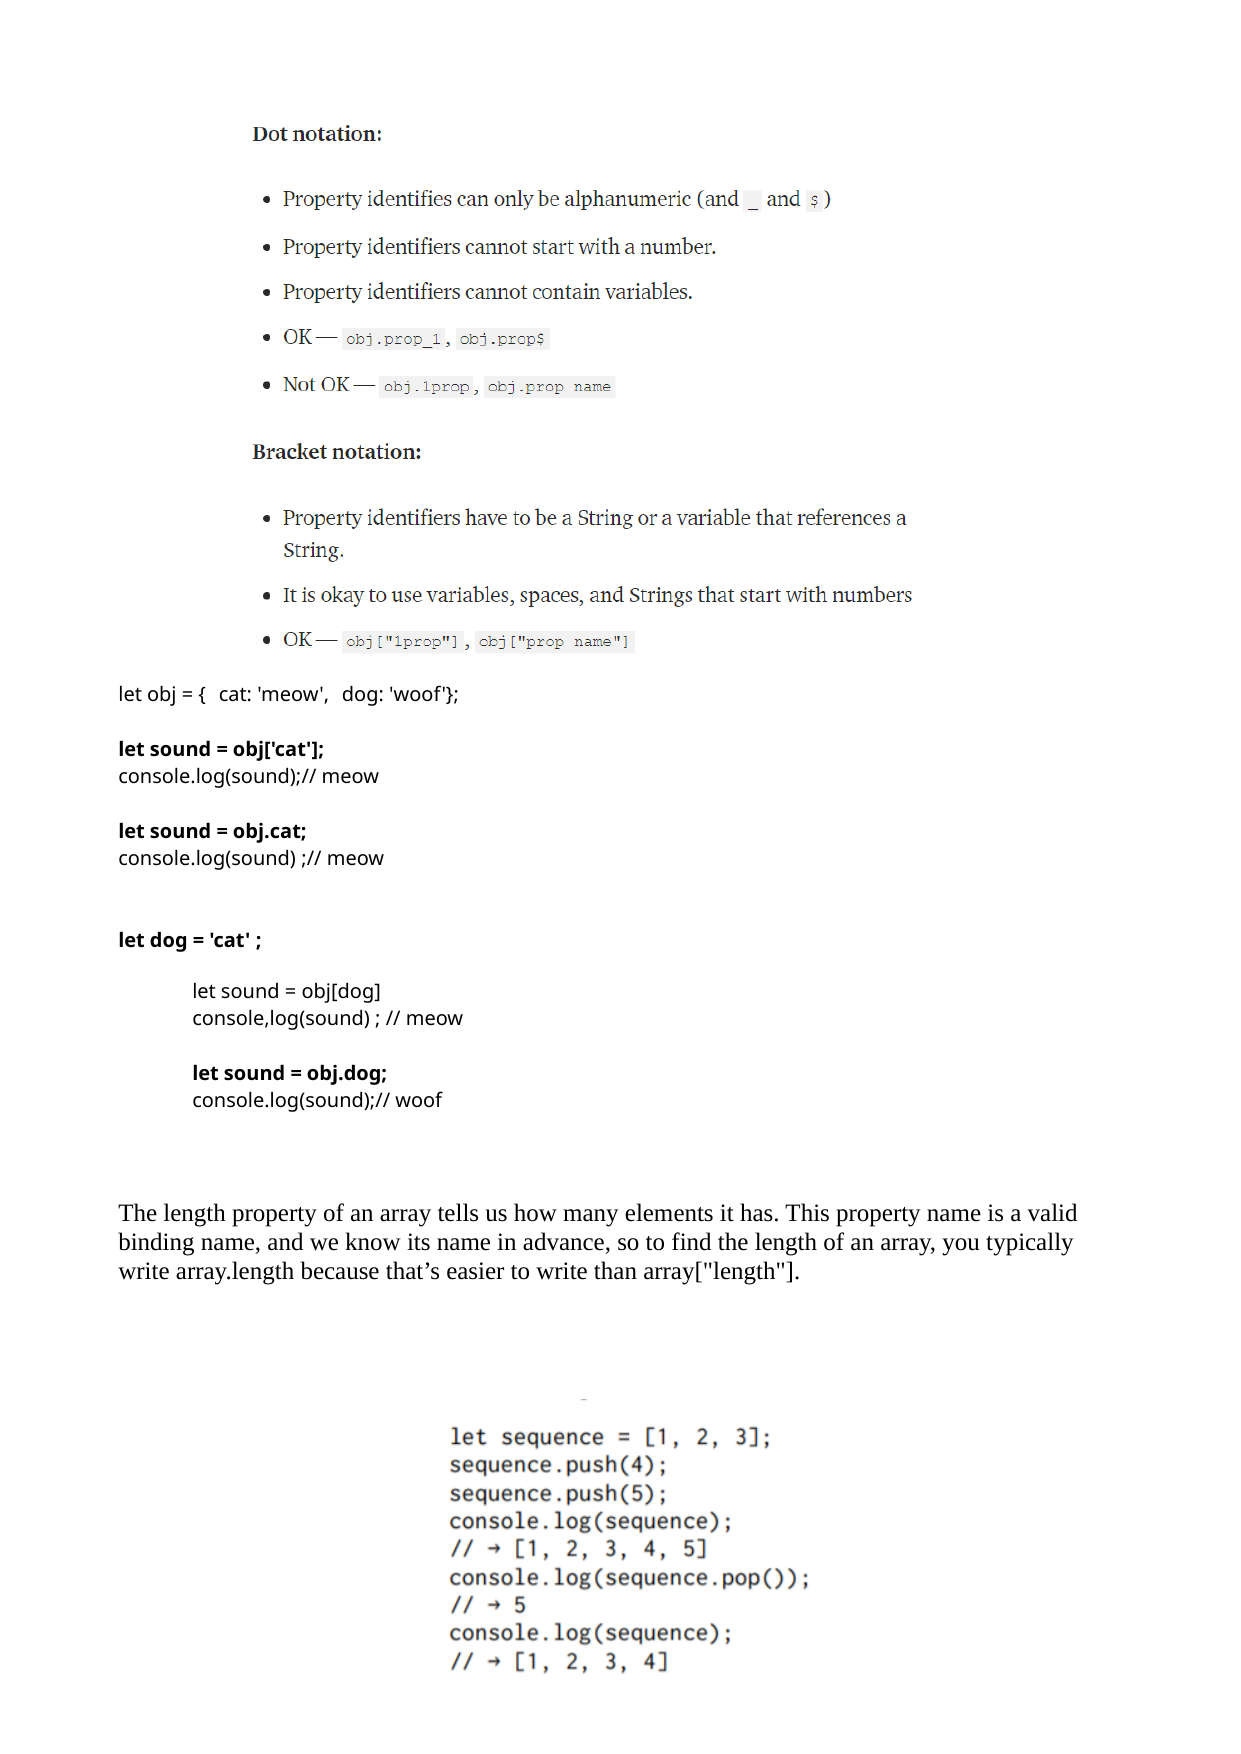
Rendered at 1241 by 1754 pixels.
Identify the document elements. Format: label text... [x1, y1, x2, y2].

text let obj = { cat: 'meow', dog: 'woof'}; [118, 118, 1122, 708]
text let sound = obj[dog] [118, 977, 1122, 1004]
picture [233, 118, 1007, 681]
text let sound = obj.cat; [118, 817, 1122, 844]
text console,log(sound) ; // meow [118, 1004, 1122, 1032]
text The length property of an array tells us how many elements it has. This property name is a valid binding name, and we know its name in advance, so to find the length of an array, you typically write array.length because that’s easier to write than array["length"]. [118, 1198, 1122, 1285]
picture [410, 1399, 830, 1700]
text let sound = obj.dog; [118, 1059, 1122, 1086]
text let sound = obj['cat']; [118, 735, 1122, 762]
text console.log(sound);// meow [118, 762, 1122, 790]
text console.log(sound) ;// meow [118, 844, 1122, 872]
text console.log(sound);// woof [118, 1086, 1122, 1114]
text let dog = 'cat' ; [118, 926, 1122, 953]
